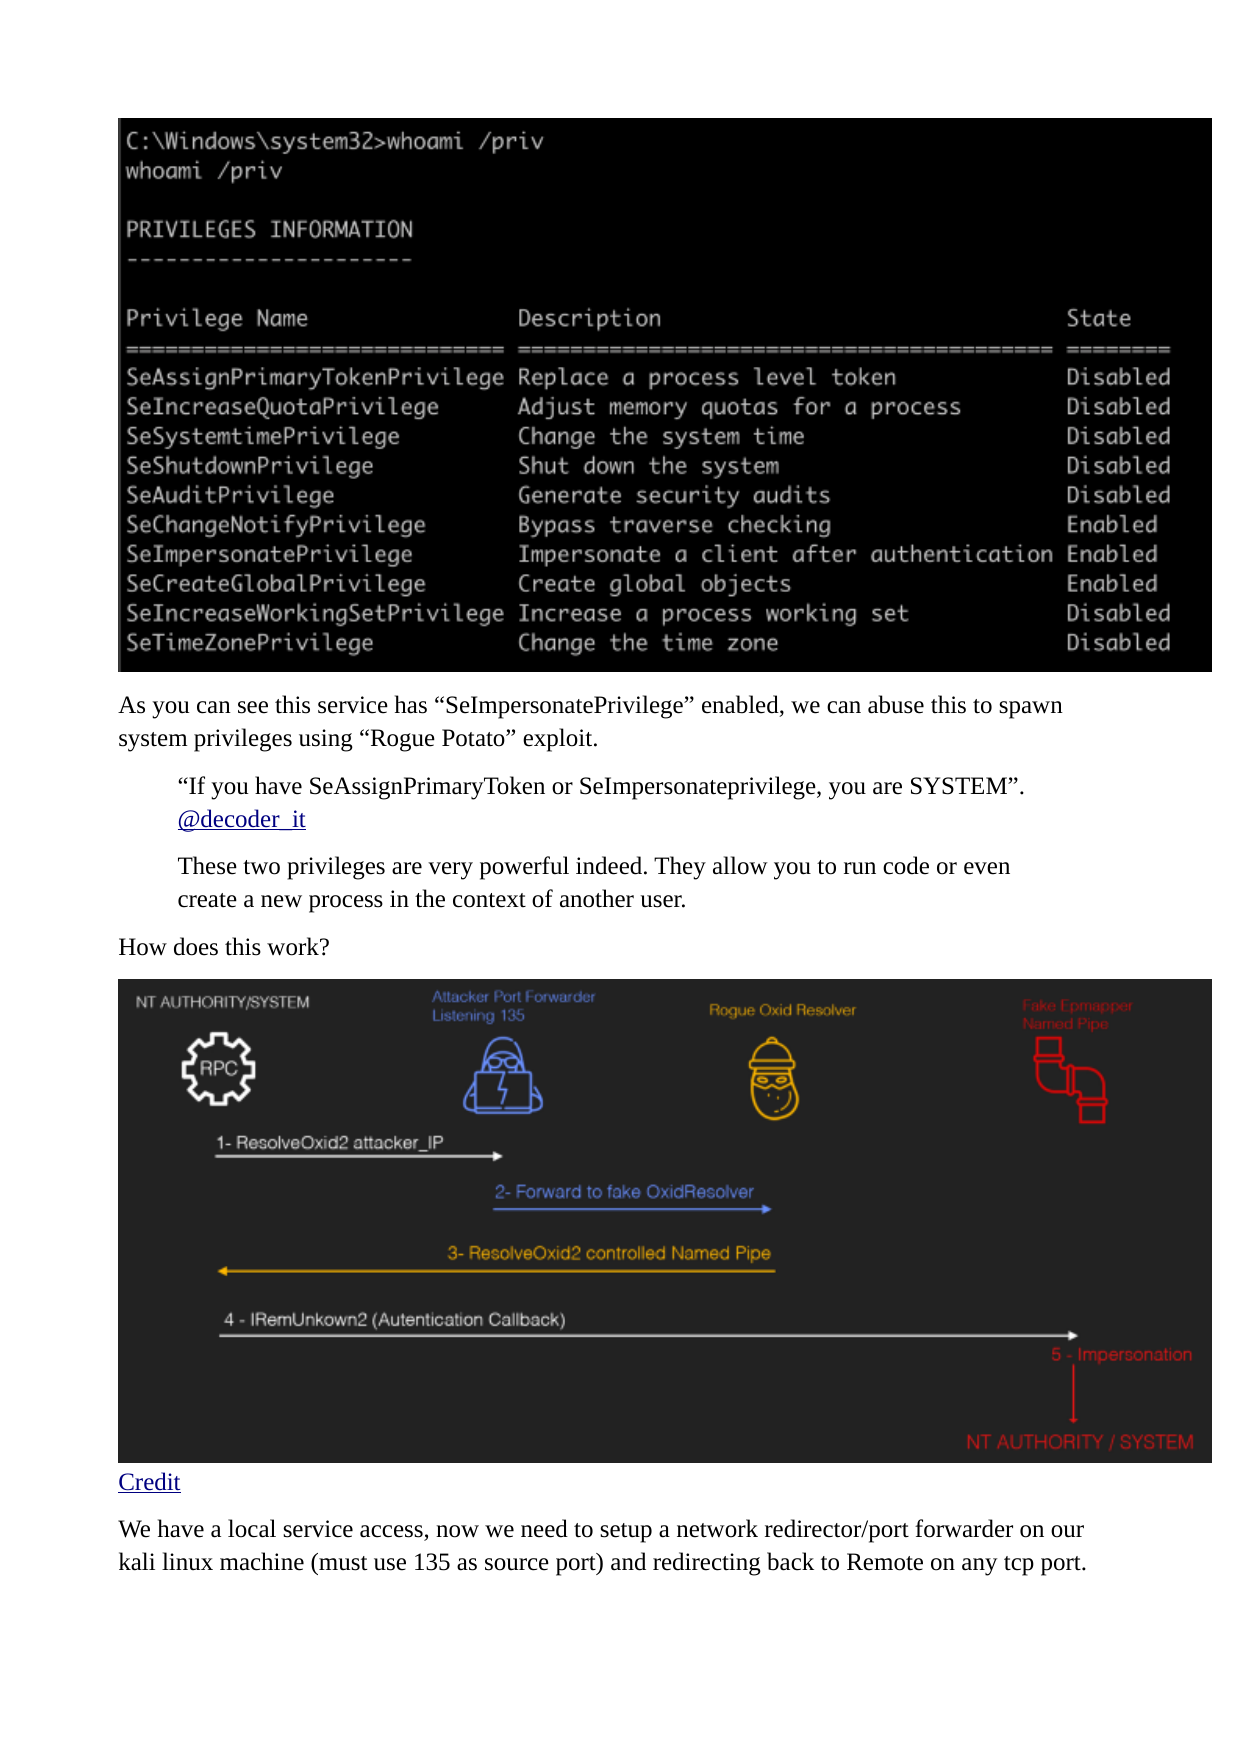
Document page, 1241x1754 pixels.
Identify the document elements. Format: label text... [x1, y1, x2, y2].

text How does this work? [118, 932, 1122, 961]
text “If you have SeAssignPrimaryToken or SeImpersonateprivilege, you are SYSTEM”. @decoder_it [177, 771, 1063, 832]
text We have a local service access, now we need to setup a network redirector/port forwarder on our kali linux machine (must use 135 as source port) and redirecting back to Remote on any tcp port. [118, 1514, 1122, 1576]
picture [118, 118, 1212, 672]
text These two privileges are very powerful indeed. They allow you to run code or even create a new process in the context of another user. [177, 851, 1063, 913]
text Credit [118, 1467, 1122, 1495]
text As you can see this service has “SeImpersonatePrivilege” enabled, we can abuse this to spawn system privileges using “Rogue Potato” exploit. [118, 690, 1122, 752]
picture [118, 979, 1212, 1463]
